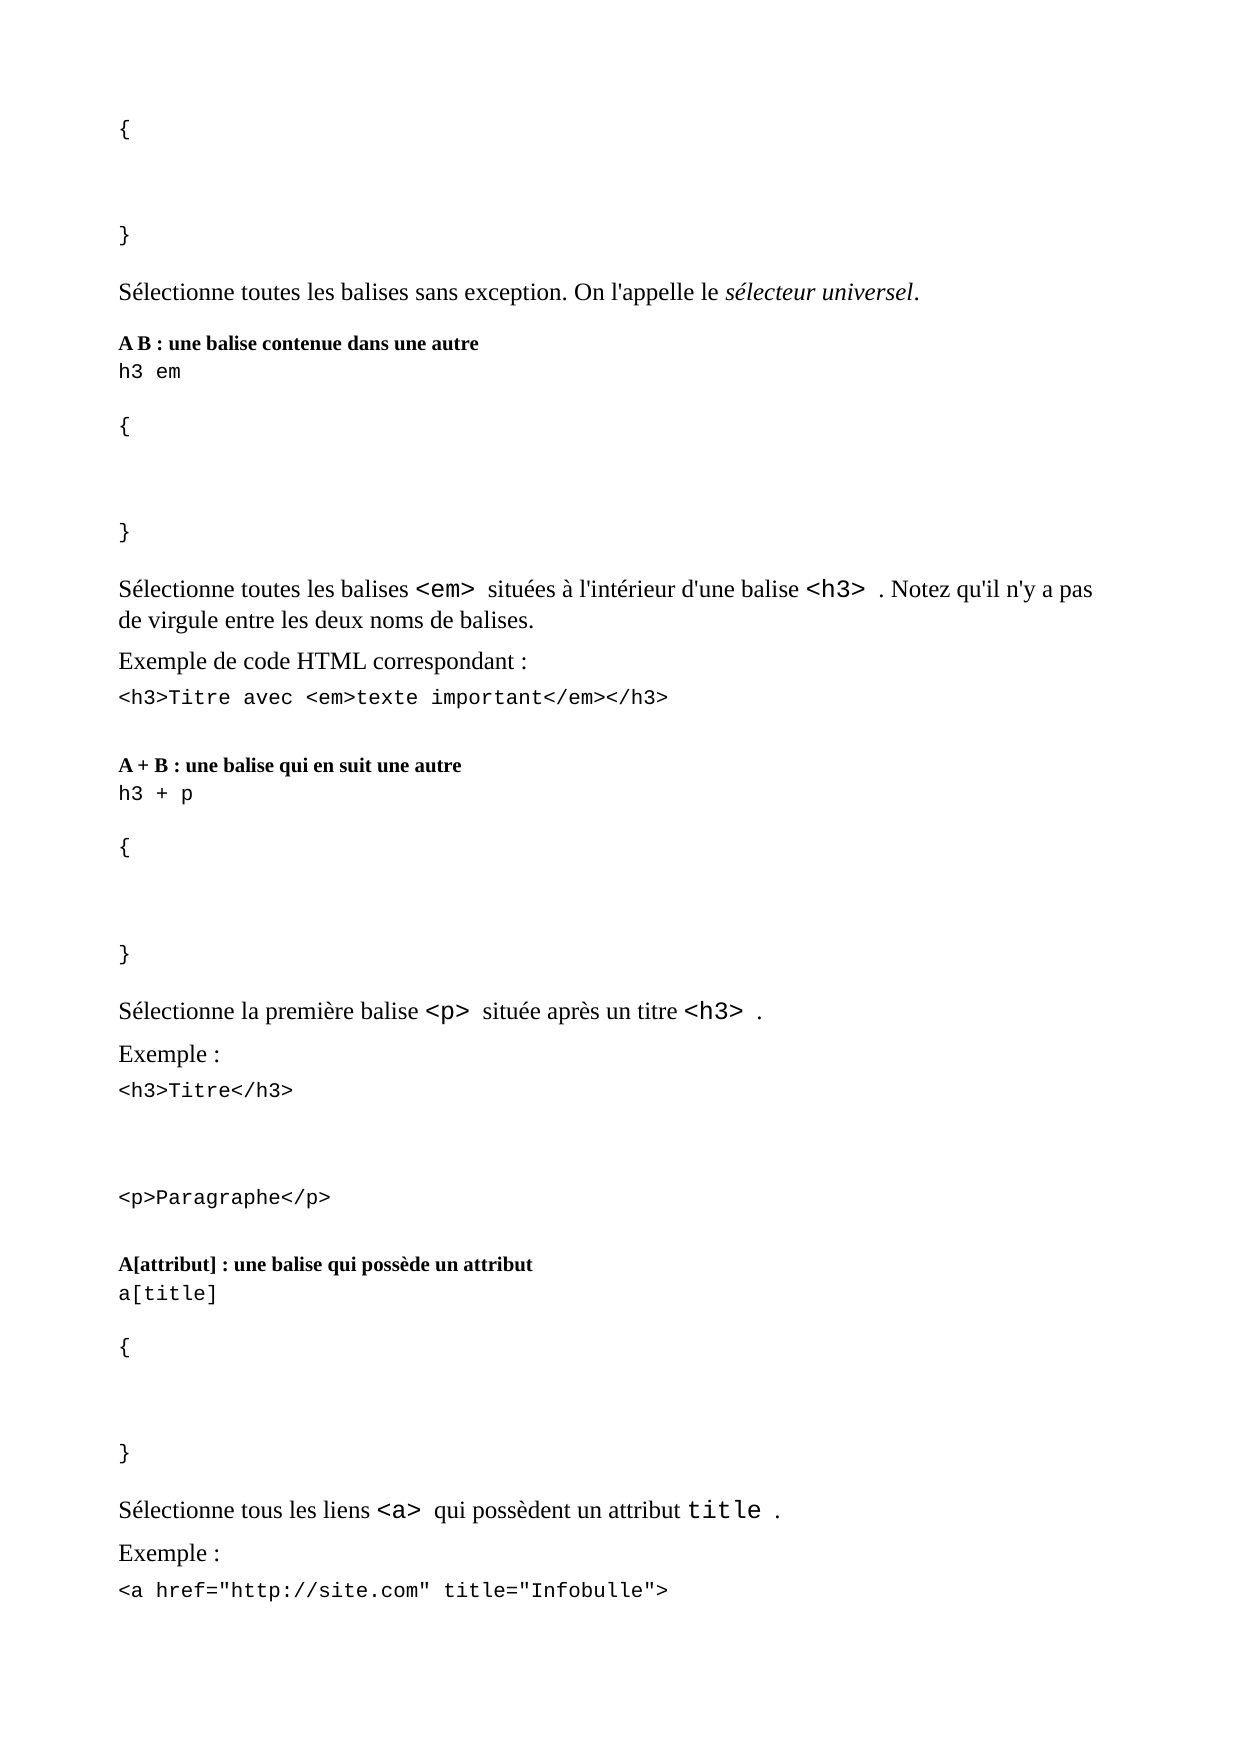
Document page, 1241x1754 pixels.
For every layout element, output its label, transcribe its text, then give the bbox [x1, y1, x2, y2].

text <a href="http://site.com" title="Infobulle"> [118, 1580, 1122, 1603]
text h3 em [118, 362, 1122, 385]
text { [118, 836, 1122, 860]
text } [118, 224, 1122, 248]
text <p>Paragraphe</p> [118, 1187, 1122, 1210]
text <h3>Titre avec <em>texte important</em></h3> [118, 687, 1122, 711]
text Exemple de code HTML correspondant : [118, 646, 1122, 675]
text Sélectionne toutes les balises sans exception. On l'appelle le sélecteur universel. [118, 277, 1122, 306]
text Exemple : [118, 1039, 1122, 1068]
text Sélectionne tous les liens <a> qui possèdent un attribut title . [118, 1495, 1122, 1526]
subtitle A B : une balise contenue dans une autre [118, 331, 1122, 355]
text { [118, 1336, 1122, 1359]
text Sélectionne toutes les balises <em> situées à l'intérieur d'une balise <h3> . Notez qu'il n'y a pas de virgule entre les deux noms de balises. [118, 574, 1122, 634]
text } [118, 521, 1122, 544]
text { [118, 415, 1122, 438]
subtitle A[attribut] : une balise qui possède un attribut [118, 1252, 1122, 1276]
text <h3>Titre</h3> [118, 1080, 1122, 1104]
text Exemple : [118, 1538, 1122, 1567]
text } [118, 943, 1122, 966]
text h3 + p [118, 783, 1122, 807]
text a[title] [118, 1283, 1122, 1306]
text Sélectionne la première balise <p> située après un titre <h3> . [118, 996, 1122, 1027]
text } [118, 1442, 1122, 1466]
subtitle A + B : une balise qui en suit une autre [118, 753, 1122, 777]
text { [118, 118, 1122, 142]
